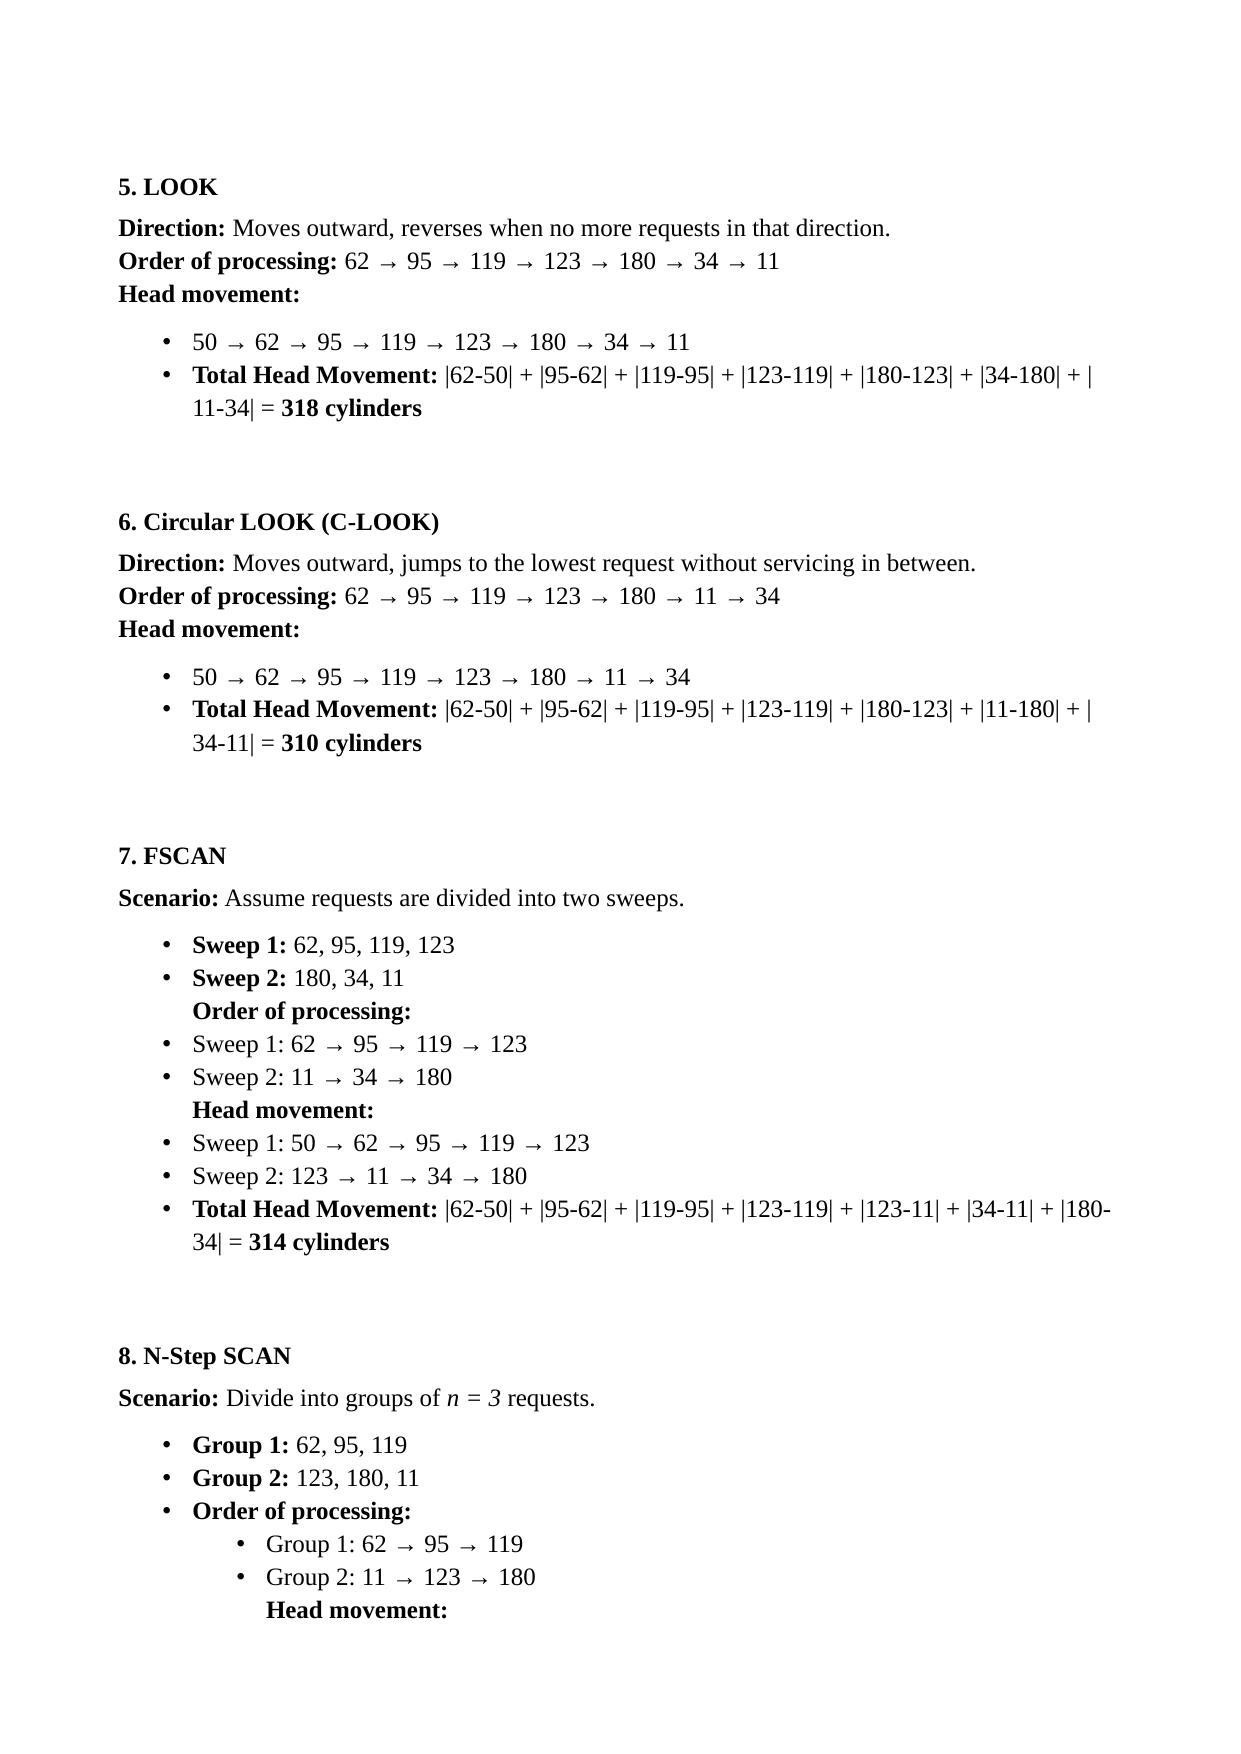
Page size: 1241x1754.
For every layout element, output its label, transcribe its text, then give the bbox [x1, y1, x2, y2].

list Sweep 2: 180, 34, 11 Order of processing: [162, 963, 1122, 1025]
list Order of processing: [162, 1496, 1122, 1525]
subtitle 7. FSCAN [118, 841, 1122, 870]
list Total Head Movement: |62-50| + |95-62| + |119-95| + |123-119| + |123-11| + |34-11| + |180-34| = 314 cylinders [162, 1194, 1122, 1256]
list 50 → 62 → 95 → 119 → 123 → 180 → 11 → 34 [162, 662, 1122, 690]
subtitle 6. Circular LOOK (C-LOOK) [118, 507, 1122, 535]
list Group 2: 123, 180, 11 [162, 1463, 1122, 1492]
list Group 1: 62, 95, 119 [162, 1430, 1122, 1459]
list Group 2: 11 → 123 → 180 Head movement: [236, 1562, 1122, 1624]
list Sweep 1: 62, 95, 119, 123 [162, 930, 1122, 959]
list Sweep 2: 11 → 34 → 180 Head movement: [162, 1062, 1122, 1124]
list Group 1: 62 → 95 → 119 [236, 1529, 1122, 1558]
subtitle 5. LOOK [118, 172, 1122, 201]
list Total Head Movement: |62-50| + |95-62| + |119-95| + |123-119| + |180-123| + |34-180| + |11-34| = 318 cylinders [162, 360, 1122, 422]
text Direction: Moves outward, jumps to the lowest request without servicing in between. Order of processing: 62 → 95 → 119 → 123 → 180 → 11 → 34 Head movement: [118, 548, 1122, 643]
list Sweep 2: 123 → 11 → 34 → 180 [162, 1161, 1122, 1190]
list Sweep 1: 62 → 95 → 119 → 123 [162, 1029, 1122, 1058]
text Scenario: Divide into groups of n = 3 requests. [118, 1383, 1122, 1411]
text Scenario: Assume requests are divided into two sweeps. [118, 883, 1122, 911]
subtitle 8. N-Step SCAN [118, 1341, 1122, 1370]
list Sweep 1: 50 → 62 → 95 → 119 → 123 [162, 1128, 1122, 1157]
list 50 → 62 → 95 → 119 → 123 → 180 → 34 → 11 [162, 327, 1122, 356]
text Direction: Moves outward, reverses when no more requests in that direction. Order of processing: 62 → 95 → 119 → 123 → 180 → 34 → 11 Head movement: [118, 213, 1122, 308]
list Total Head Movement: |62-50| + |95-62| + |119-95| + |123-119| + |180-123| + |11-180| + |34-11| = 310 cylinders [162, 694, 1122, 756]
